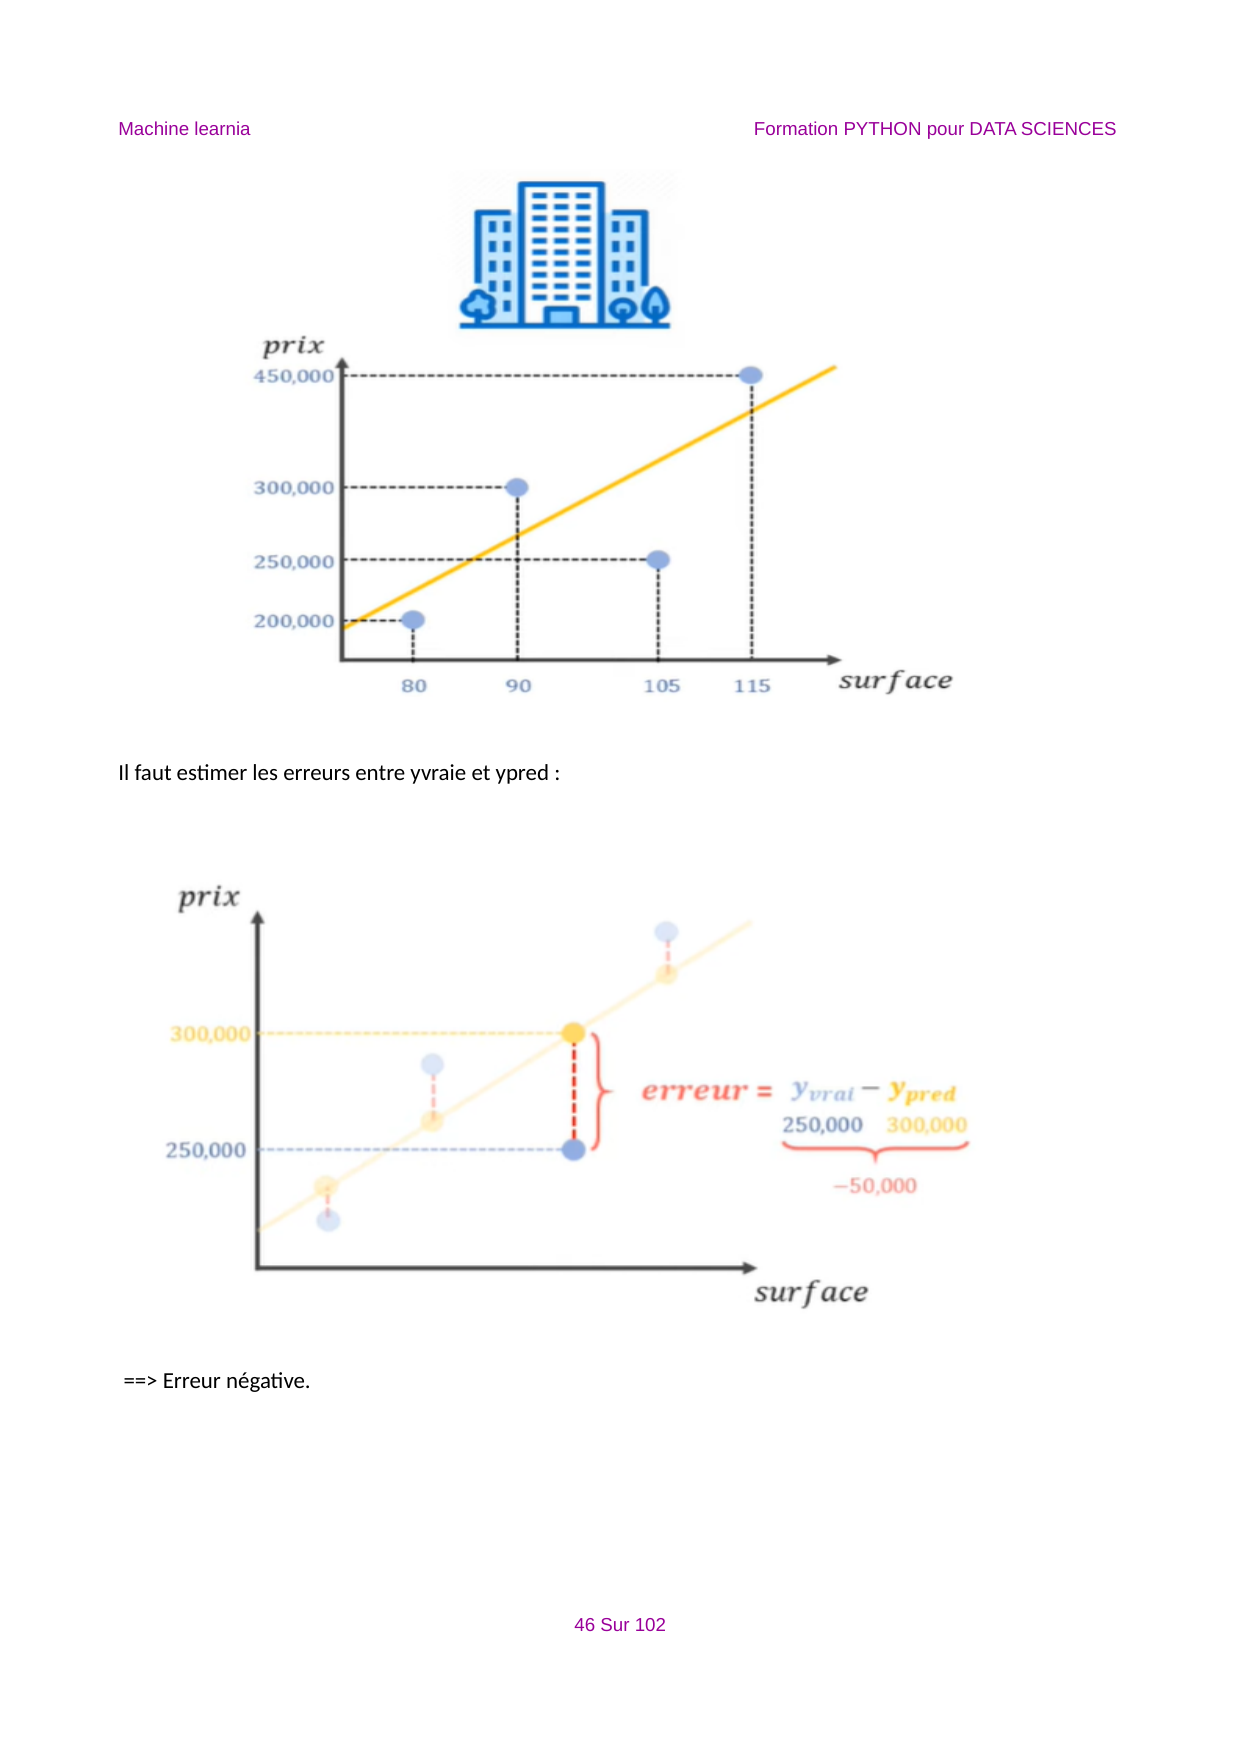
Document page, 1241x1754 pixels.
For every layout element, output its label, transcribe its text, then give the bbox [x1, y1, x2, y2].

picture [124, 814, 1116, 1339]
picture [171, 169, 1069, 731]
text Il faut estimer les erreurs entre yvraie et ypred : [118, 758, 1122, 786]
text ==> Erreur négative. [118, 1366, 1122, 1394]
